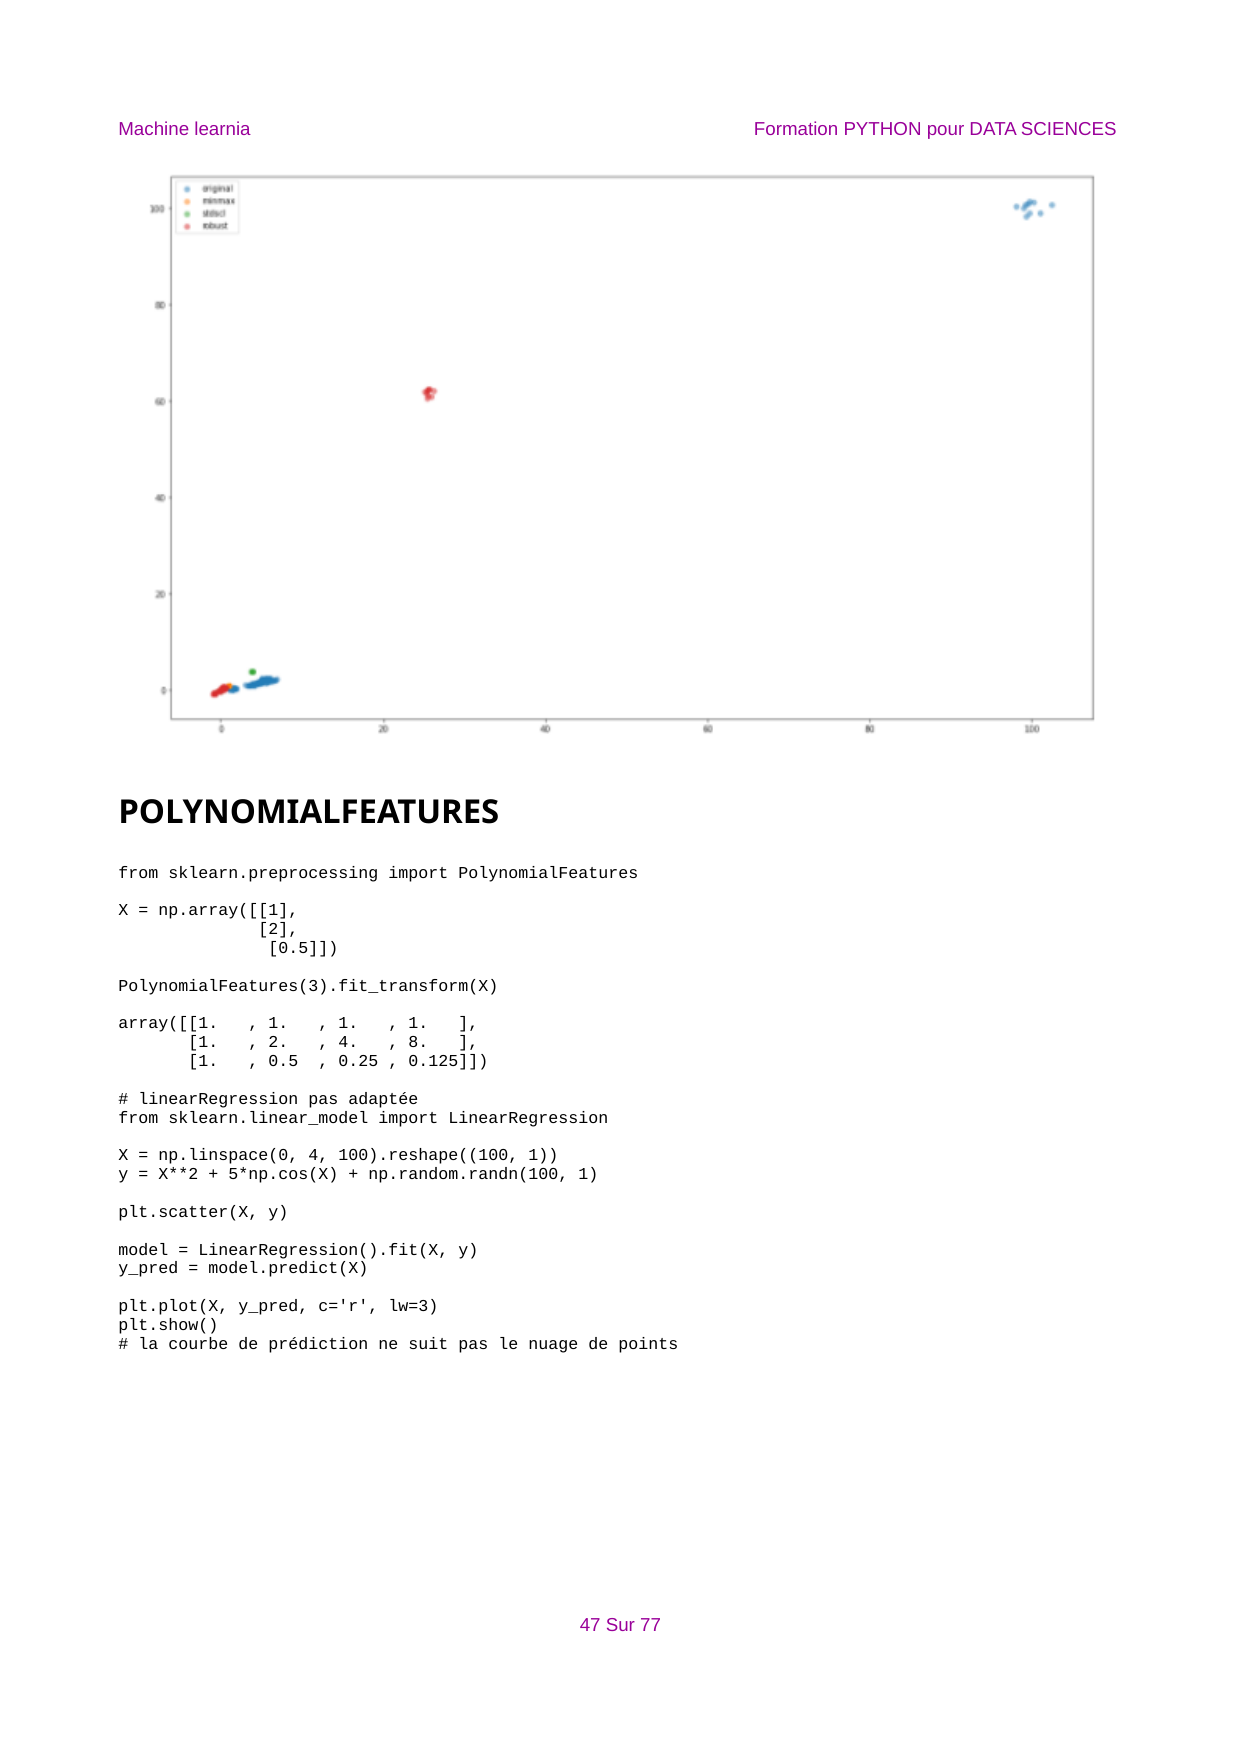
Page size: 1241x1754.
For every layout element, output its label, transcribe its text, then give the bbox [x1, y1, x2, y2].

text X = np.linspace(0, 4, 100).reshape((100, 1)) [118, 1147, 1122, 1166]
text # la courbe de prédiction ne suit pas le nuage de points [118, 1336, 1122, 1354]
text plt.scatter(X, y) [118, 1203, 1122, 1222]
picture [130, 169, 1110, 745]
text [1. , 2. , 4. , 8. ], [118, 1034, 1122, 1053]
text y_pred = model.predict(X) [118, 1260, 1122, 1279]
text PolynomialFeatures(3).fit_transform(X) [118, 977, 1122, 996]
text plt.show() [118, 1317, 1122, 1336]
text plt.plot(X, y_pred, c='r', lw=3) [118, 1298, 1122, 1317]
text X = np.array([[1], [118, 902, 1122, 921]
text [0.5]]) [118, 939, 1122, 958]
text model = LinearRegression().fit(X, y) [118, 1241, 1122, 1260]
subtitle POLYNOMIALFEATURES [118, 788, 1122, 833]
text array([[1. , 1. , 1. , 1. ], [118, 1015, 1122, 1034]
text [1. , 0.5 , 0.25 , 0.125]]) [118, 1053, 1122, 1072]
text from sklearn.linear_model import LinearRegression [118, 1109, 1122, 1128]
text from sklearn.preprocessing import PolynomialFeatures [118, 864, 1122, 883]
text y = X**2 + 5*np.cos(X) + np.random.randn(100, 1) [118, 1166, 1122, 1185]
text # linearRegression pas adaptée [118, 1090, 1122, 1109]
text [2], [118, 921, 1122, 939]
